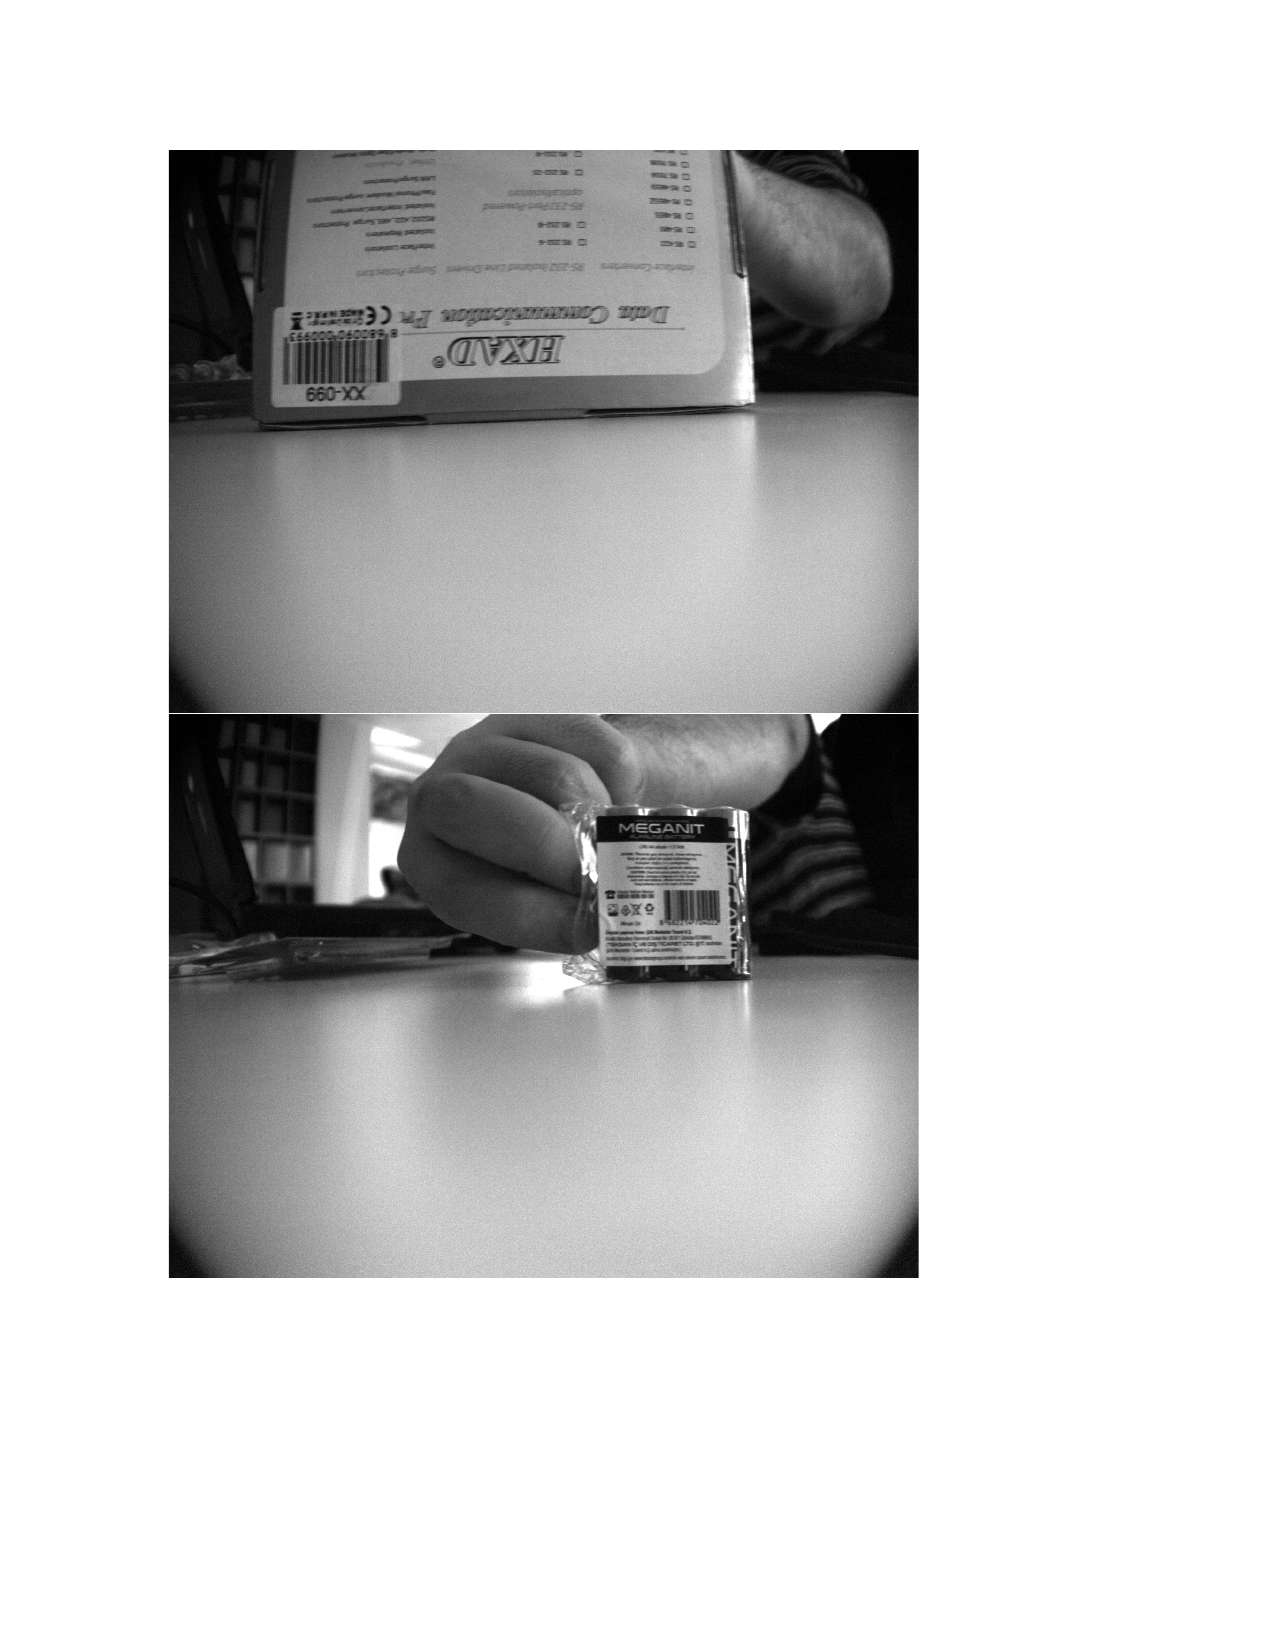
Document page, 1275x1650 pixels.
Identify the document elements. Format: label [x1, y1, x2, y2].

picture [168, 150, 919, 713]
picture [168, 714, 919, 1278]
